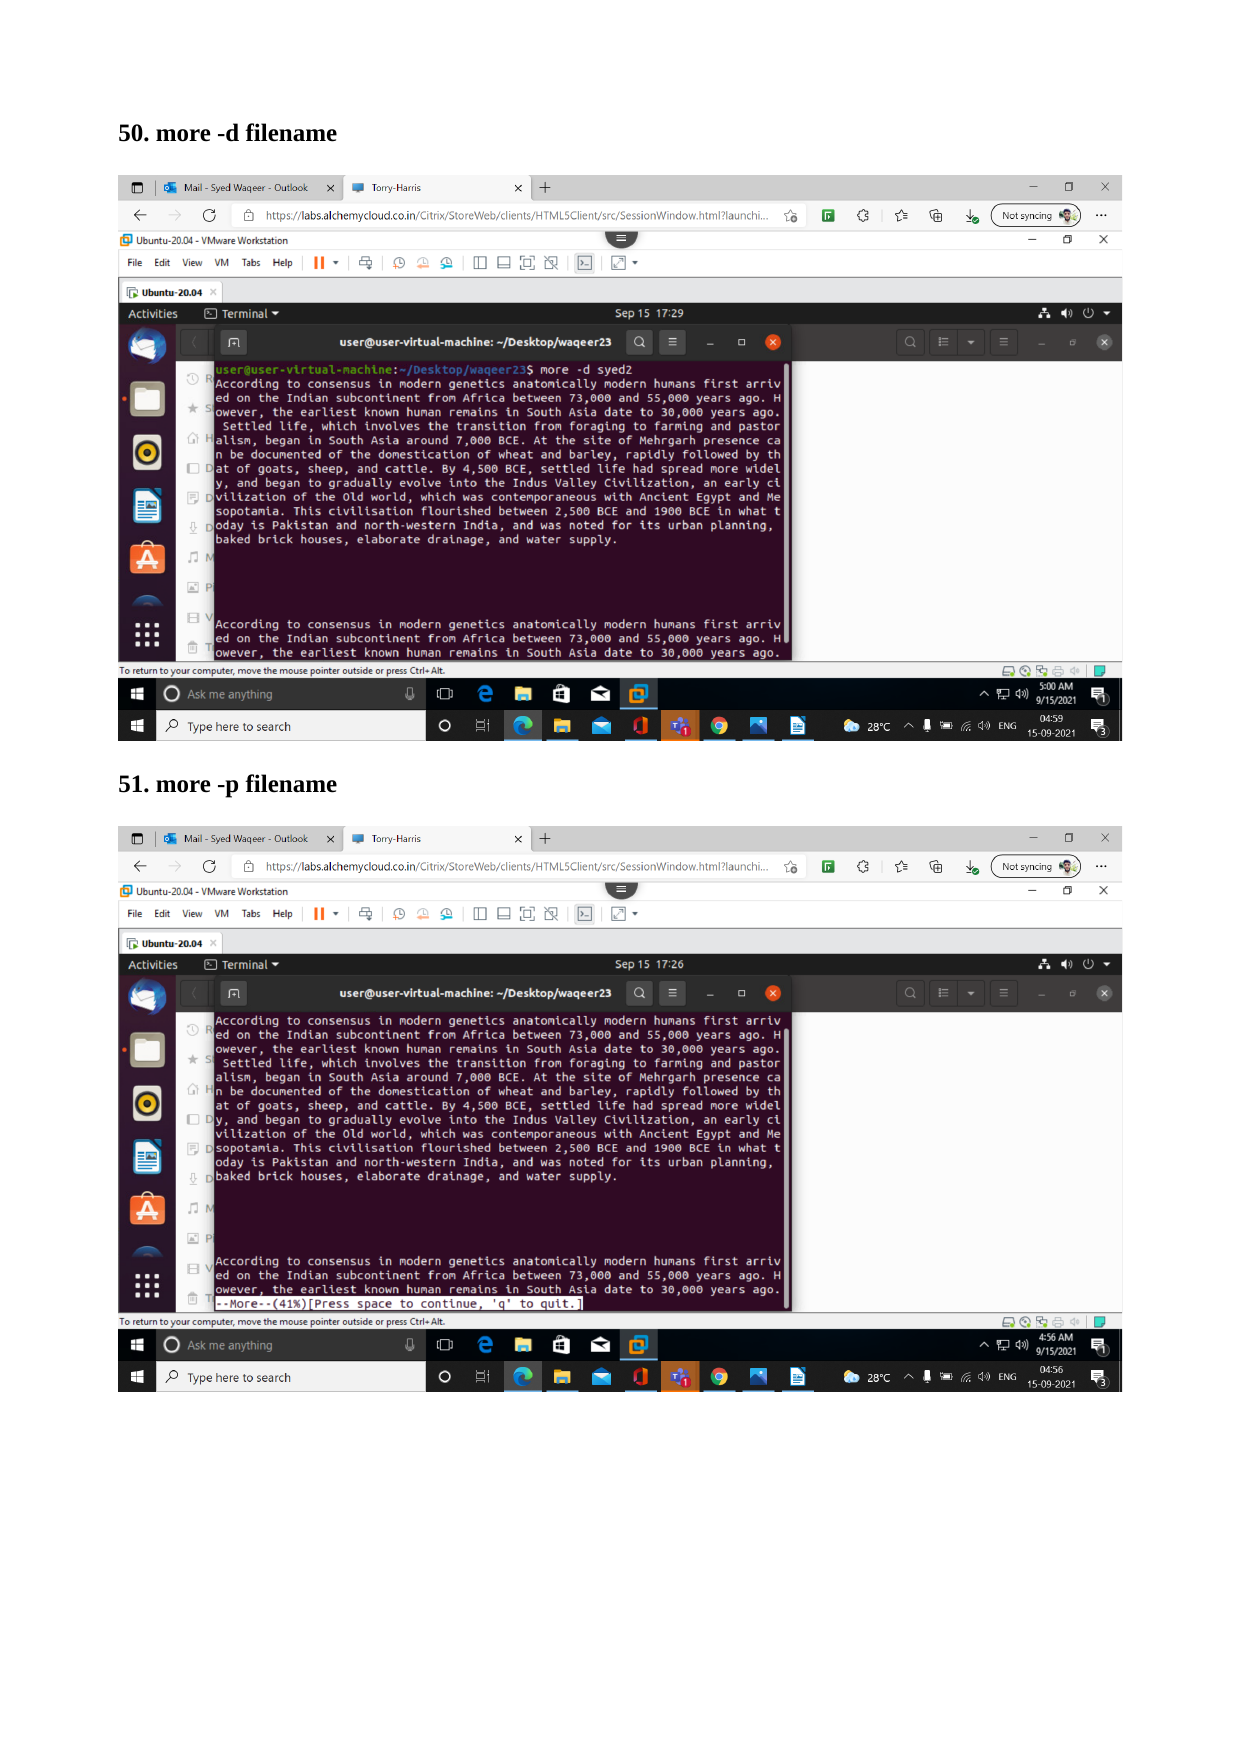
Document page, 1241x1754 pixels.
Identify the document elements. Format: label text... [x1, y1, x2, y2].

picture [118, 826, 1123, 1392]
text 50. more -d filename [118, 118, 1122, 147]
text 51. more -p filename [118, 769, 1122, 798]
picture [118, 175, 1123, 741]
